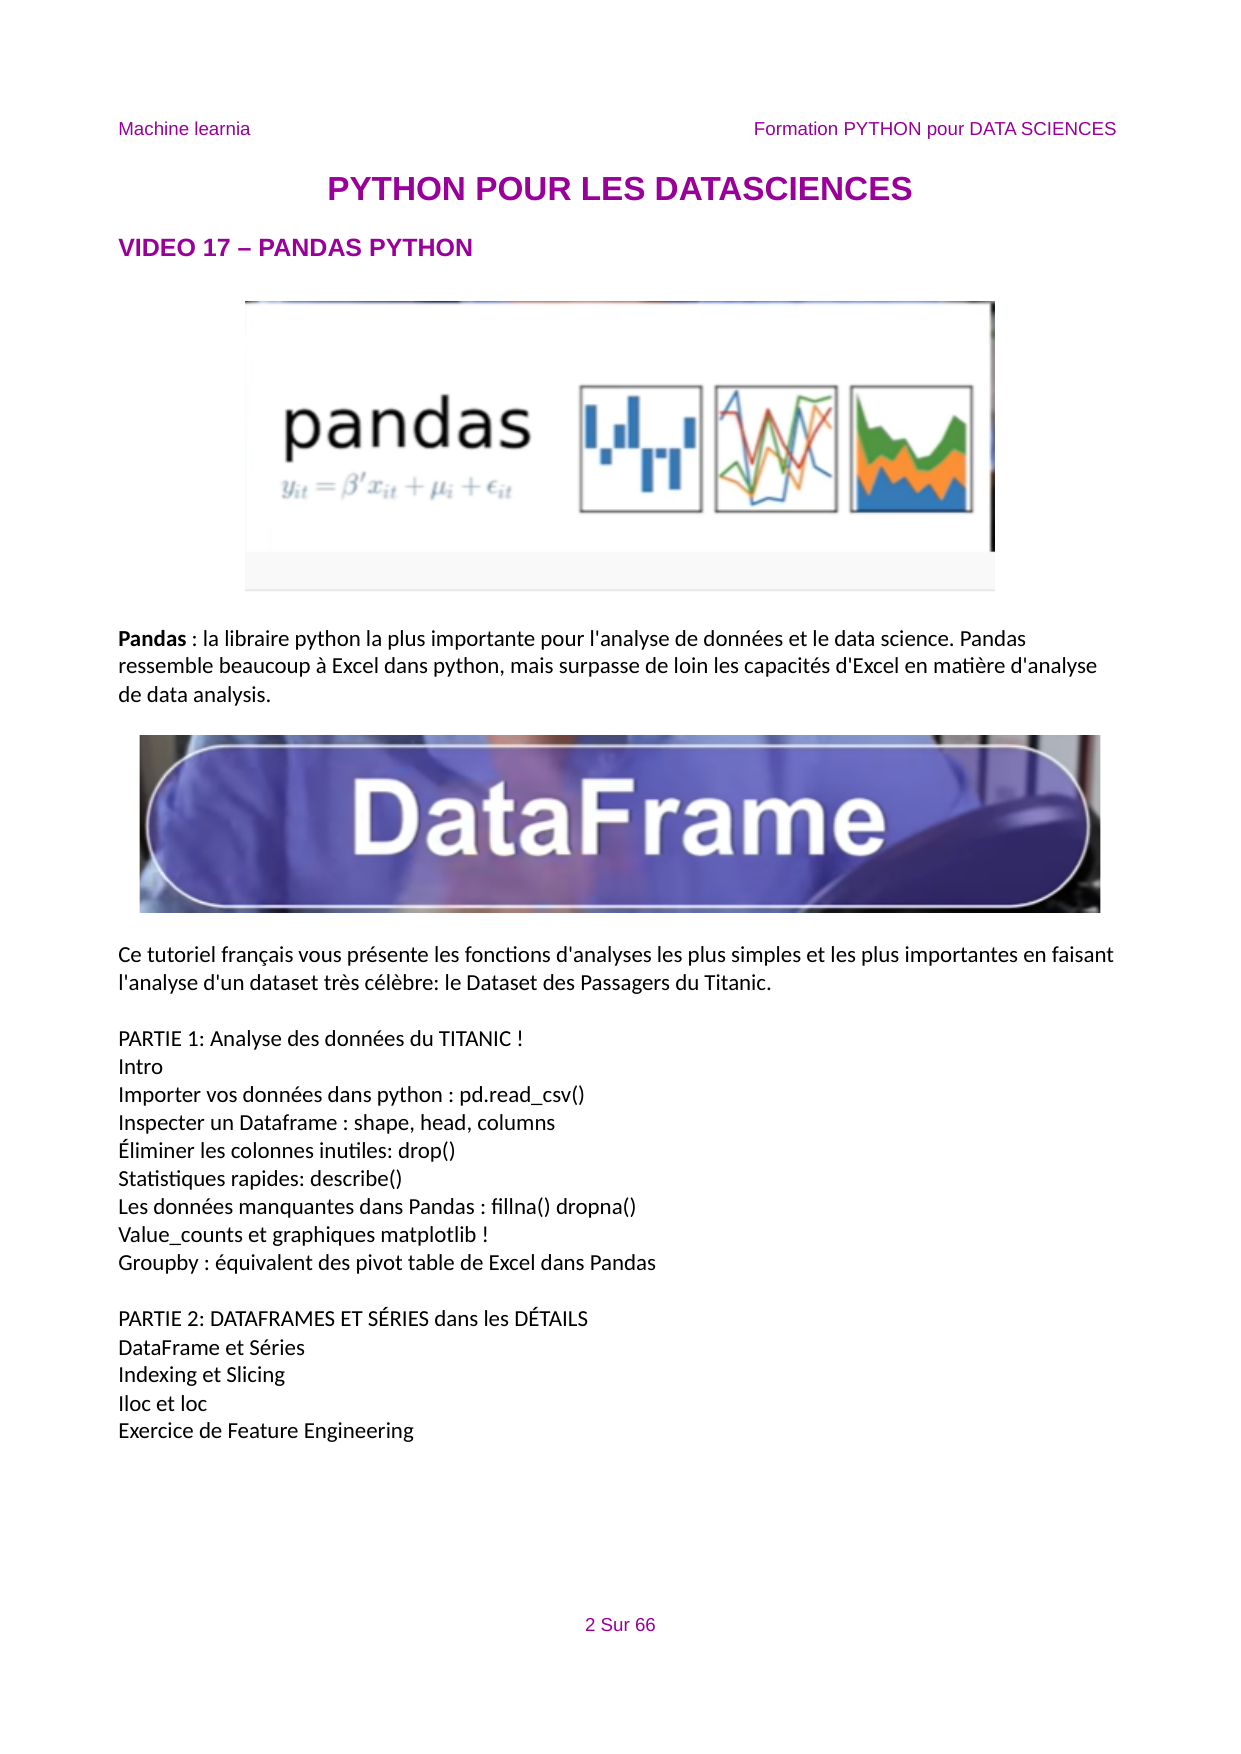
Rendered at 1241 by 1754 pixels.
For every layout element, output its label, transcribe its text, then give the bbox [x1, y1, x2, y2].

picture [139, 735, 1101, 913]
text PYTHON POUR LES DATASCIENCES [118, 169, 1122, 208]
text Pandas : la libraire python la plus importante pour l'analyse de données et le data science. Pandas ressemble beaucoup à Excel dans python, mais surpasse de loin les capacités d'Excel en matière d'analyse de data analysis. [118, 624, 1122, 708]
subtitle VIDEO 17 – PANDAS PYTHON [118, 233, 1122, 261]
text Les données manquantes dans Pandas : fillna() dropna() [118, 1192, 1122, 1221]
text Statistiques rapides: describe() [118, 1164, 1122, 1192]
text Importer vos données dans python : pd.read_csv() [118, 1080, 1122, 1108]
text Indexing et Slicing [118, 1361, 1122, 1389]
text Exercice de Feature Engineering [118, 1417, 1122, 1445]
picture [245, 301, 995, 596]
text Inspecter un Dataframe : shape, head, columns [118, 1108, 1122, 1136]
text Groupby : équivalent des pivot table de Excel dans Pandas [118, 1248, 1122, 1277]
text Intro [118, 1052, 1122, 1080]
text Éliminer les colonnes inutiles: drop() [118, 1136, 1122, 1164]
text DataFrame et Séries [118, 1333, 1122, 1361]
text Ce tutoriel français vous présente les fonctions d'analyses les plus simples et les plus importantes en faisant l'analyse d'un dataset très célèbre: le Dataset des Passagers du Titanic. [118, 940, 1122, 996]
text PARTIE 1: Analyse des données du TITANIC ! [118, 1024, 1122, 1052]
text Value_counts et graphiques matplotlib ! [118, 1221, 1122, 1248]
text Iloc et loc [118, 1389, 1122, 1417]
text PARTIE 2: DATAFRAMES ET SÉRIES dans les DÉTAILS [118, 1304, 1122, 1333]
